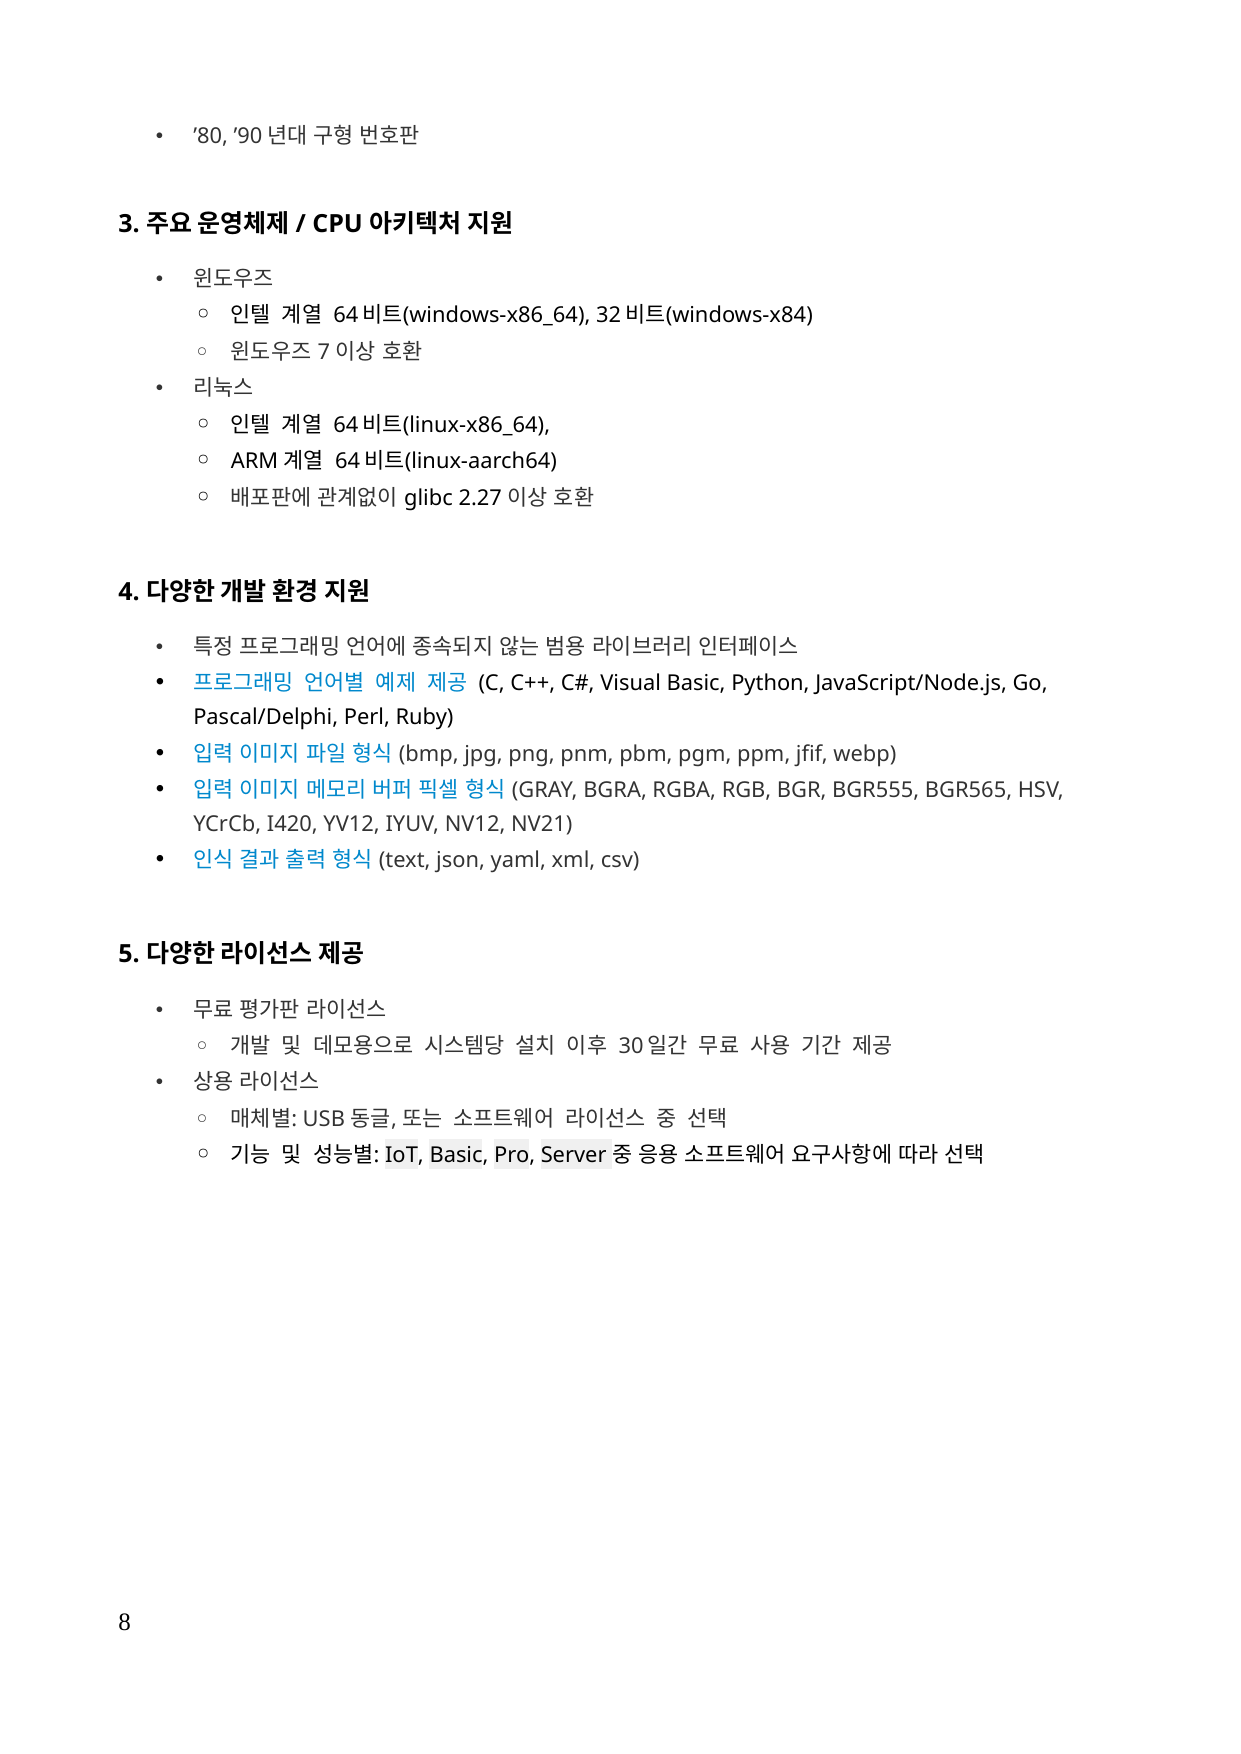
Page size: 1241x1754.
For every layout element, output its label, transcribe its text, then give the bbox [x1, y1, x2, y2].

list 인식 결과 출력 형식 (text, json, yaml, xml, csv) [156, 842, 1122, 874]
list 인텔 계열 64비트(windows-x86_64), 32비트(windows-x84) [193, 297, 1122, 329]
list 윈도우즈 [156, 261, 1122, 293]
list 개발 및 데모용으로 시스템당 설치 이후 30일간 무료 사용 기간 제공 [193, 1028, 1122, 1060]
list 프로그래밍 언어별 예제 제공 (C, C++, C#, Visual Basic, Python, JavaScript/Node.js, Go, Pascal/Delphi, Perl, Ruby) [156, 665, 1122, 731]
list 리눅스 [156, 370, 1122, 402]
subtitle 4. 다양한 개발 환경 지원 [118, 571, 1122, 607]
list ARM 계열 64비트(linux-aarch64) [193, 443, 1122, 475]
subtitle 5. 다양한 라이선스 제공 [118, 934, 1122, 970]
list 윈도우즈 7 이상 호환 [193, 334, 1122, 366]
list ’80, ’90년대 구형 번호판 [156, 118, 1122, 150]
list 기능 및 성능별: IoT, Basic, Pro, Server 중 응용 소프트웨어 요구사항에 따라 선택 [193, 1137, 1122, 1169]
list 특정 프로그래밍 언어에 종속되지 않는 범용 라이브러리 인터페이스 [156, 629, 1122, 661]
list 입력 이미지 파일 형식 (bmp, jpg, png, pnm, pbm, pgm, ppm, jfif, webp) [156, 736, 1122, 767]
list 무료 평가판 라이선스 [156, 992, 1122, 1023]
list 입력 이미지 메모리 버퍼 픽셀 형식 (GRAY, BGRA, RGBA, RGB, BGR, BGR555, BGR565, HSV, YCrCb, I420, YV12, IYUV, NV12, NV21) [156, 772, 1122, 838]
list 인텔 계열 64비트(linux-x86_64), [193, 407, 1122, 438]
list 상용 라이선스 [156, 1064, 1122, 1096]
list 매체별: USB 동글, 또는 소프트웨어 라이선스 중 선택 [193, 1101, 1122, 1132]
subtitle 3. 주요 운영체제 / CPU 아키텍처 지원 [118, 203, 1122, 239]
list 배포판에 관계없이 glibc 2.27 이상 호환 [193, 479, 1122, 511]
